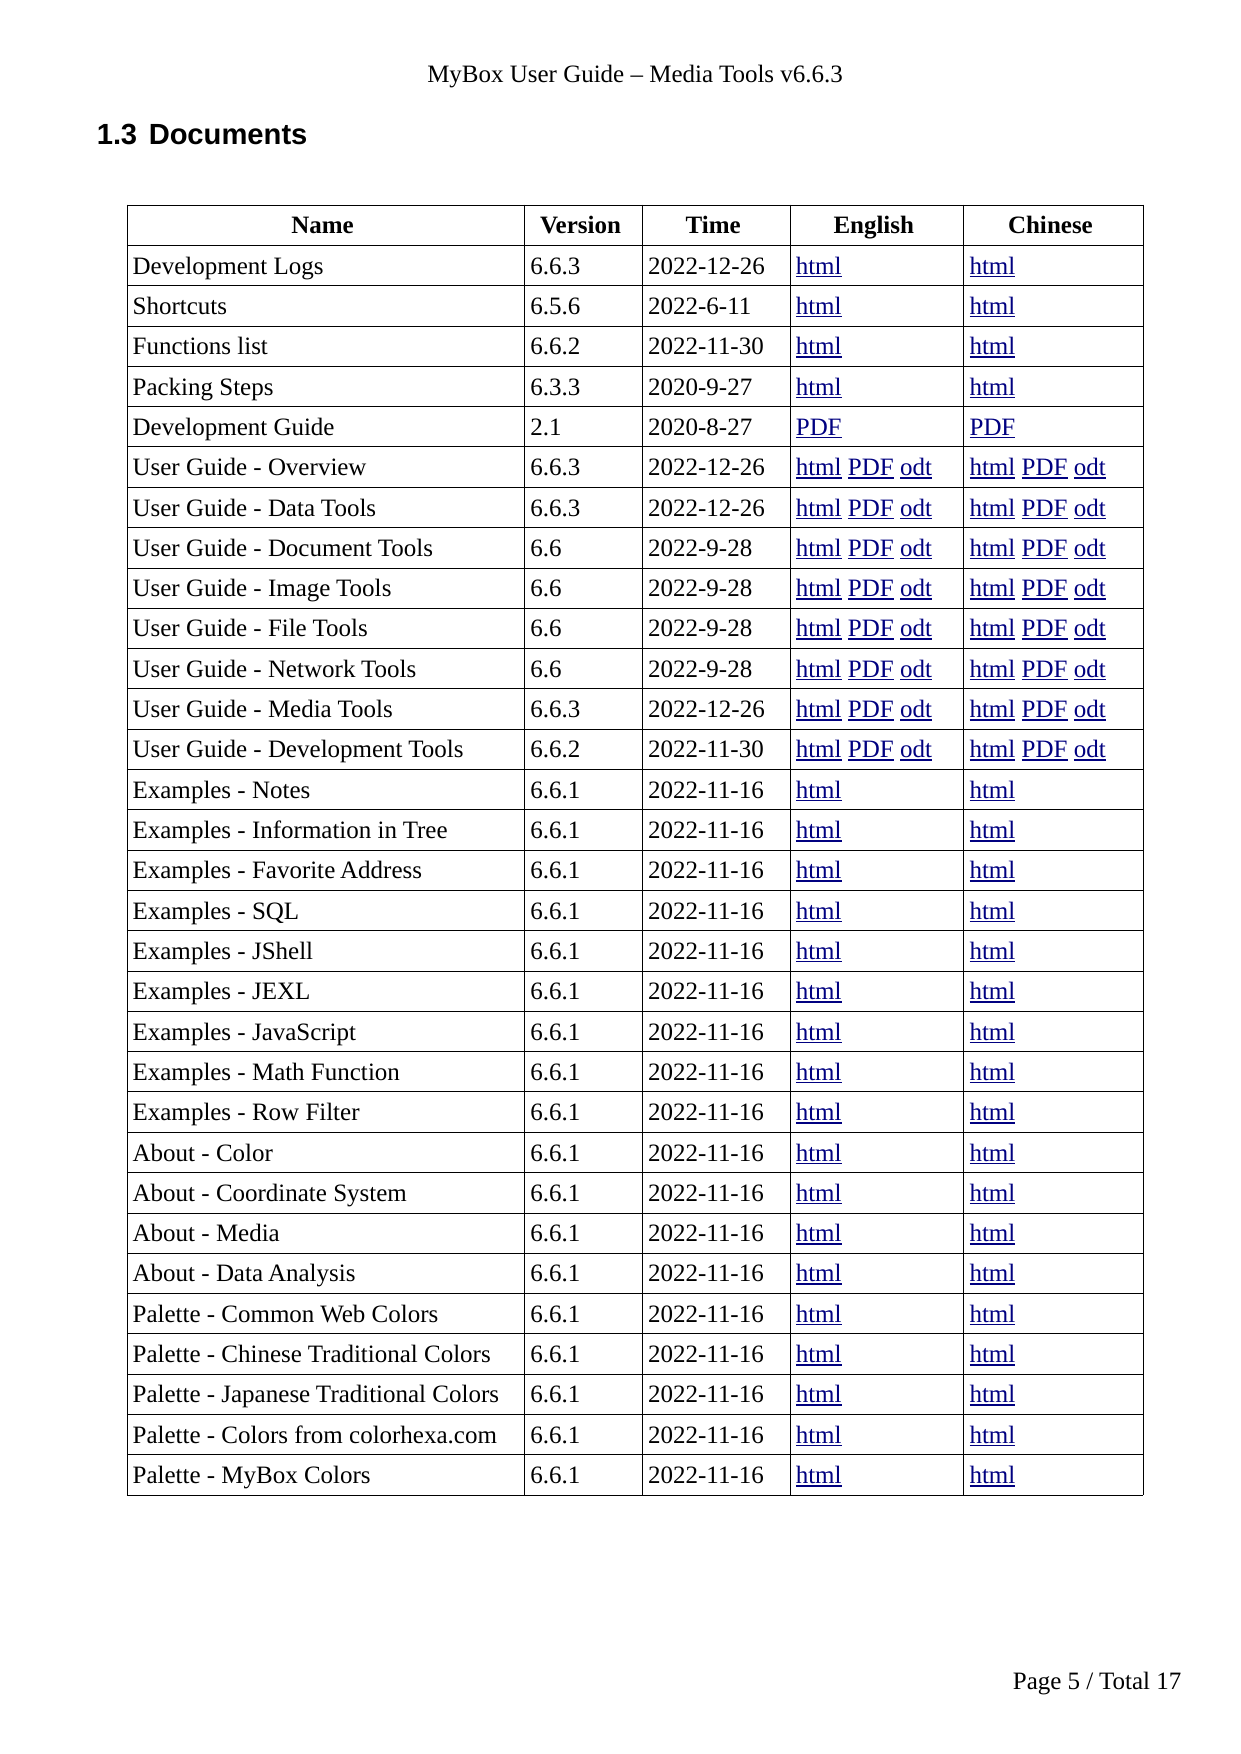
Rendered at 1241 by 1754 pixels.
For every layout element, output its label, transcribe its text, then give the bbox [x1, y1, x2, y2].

table_cell html [791, 1334, 963, 1374]
table_cell 2020-9-27 [643, 367, 790, 406]
table_cell html [964, 327, 1143, 366]
table_cell Examples - SQL [128, 891, 524, 930]
table_cell Palette - Common Web Colors [128, 1294, 524, 1333]
table_cell 2022-12-26 [643, 447, 790, 487]
table_cell Examples - Math Function [128, 1052, 524, 1091]
table_cell 2022-12-26 [643, 689, 790, 729]
table_cell html [791, 1294, 963, 1333]
table_cell 6.6.3 [525, 447, 642, 487]
table_cell User Guide - Image Tools [128, 569, 524, 608]
table_header Version [525, 206, 642, 245]
table_cell 6.6.2 [525, 730, 642, 769]
table_cell 2022-11-16 [643, 891, 790, 930]
table_cell 6.6 [525, 569, 642, 608]
table_cell Development Logs [128, 246, 524, 285]
table_cell 2022-11-16 [643, 1455, 790, 1494]
table_cell 6.6.1 [525, 1092, 642, 1132]
table_cell 2022-11-30 [643, 730, 790, 769]
table_cell html [964, 1334, 1143, 1374]
table_cell html [791, 770, 963, 809]
table_cell 6.6.1 [525, 1012, 642, 1051]
table_cell html PDF odt [964, 609, 1143, 648]
table_cell html [964, 851, 1143, 890]
table_cell Palette - Chinese Traditional Colors [128, 1334, 524, 1374]
table_cell About - Data Analysis [128, 1254, 524, 1293]
table_cell Palette - Japanese Traditional Colors [128, 1375, 524, 1414]
table_cell 2022-12-26 [643, 488, 790, 527]
table_cell Examples - Information in Tree [128, 810, 524, 849]
table_cell html [791, 1214, 963, 1253]
table_cell 2022-6-11 [643, 286, 790, 326]
table_cell PDF [964, 407, 1143, 446]
table_cell User Guide - Network Tools [128, 649, 524, 688]
table_cell 6.6 [525, 528, 642, 567]
table_cell html [964, 1415, 1143, 1454]
table_cell html [964, 246, 1143, 285]
table_header Chinese [964, 206, 1143, 245]
table_cell 6.6.1 [525, 1415, 642, 1454]
table_cell html PDF odt [964, 528, 1143, 567]
table_cell html [964, 1294, 1143, 1333]
table_cell 2022-11-16 [643, 1092, 790, 1132]
table_cell 6.3.3 [525, 367, 642, 406]
table_cell html [791, 851, 963, 890]
table_cell 2022-11-16 [643, 1254, 790, 1293]
table_cell 2022-11-16 [643, 1214, 790, 1253]
table_cell html [791, 1012, 963, 1051]
table_cell html [791, 1052, 963, 1091]
table_cell html [964, 770, 1143, 809]
table_cell html [964, 1092, 1143, 1132]
table_cell 2022-11-16 [643, 1334, 790, 1374]
table_cell 6.6.1 [525, 1133, 642, 1172]
table_cell 6.6.1 [525, 1375, 642, 1414]
table_cell User Guide - Overview [128, 447, 524, 487]
table_cell 6.6.1 [525, 851, 642, 890]
table_cell 2022-11-16 [643, 972, 790, 1011]
table_cell Examples - JEXL [128, 972, 524, 1011]
table_cell html [791, 1133, 963, 1172]
table_cell 6.6.3 [525, 488, 642, 527]
table_cell html [964, 972, 1143, 1011]
table_cell 6.6.1 [525, 1334, 642, 1374]
table_cell 2022-11-16 [643, 770, 790, 809]
table_cell 6.6.3 [525, 689, 642, 729]
table_cell 2022-11-16 [643, 810, 790, 849]
table_cell html [964, 1254, 1143, 1293]
table_cell html [964, 1133, 1143, 1172]
table_cell Examples - Notes [128, 770, 524, 809]
table_cell html [964, 1375, 1143, 1414]
table_cell html [964, 286, 1143, 326]
table_cell 2022-11-16 [643, 1375, 790, 1414]
table_cell 6.6.1 [525, 770, 642, 809]
table_cell html [791, 891, 963, 930]
table_cell html [791, 286, 963, 326]
table_cell 2022-11-16 [643, 851, 790, 890]
table_cell 2022-9-28 [643, 528, 790, 567]
table_cell html [964, 1173, 1143, 1212]
table_cell About - Coordinate System [128, 1173, 524, 1212]
table_cell html PDF odt [964, 569, 1143, 608]
table_cell html [964, 891, 1143, 930]
table_cell 2022-11-16 [643, 1173, 790, 1212]
table_cell User Guide - Development Tools [128, 730, 524, 769]
table_cell html [964, 1455, 1143, 1494]
table_cell User Guide - Data Tools [128, 488, 524, 527]
table_cell User Guide - File Tools [128, 609, 524, 648]
table_cell 2.1 [525, 407, 642, 446]
table_cell html [964, 367, 1143, 406]
table_cell 6.6.1 [525, 1254, 642, 1293]
table_cell 2022-11-16 [643, 1012, 790, 1051]
table_cell html [791, 327, 963, 366]
table_cell User Guide - Media Tools [128, 689, 524, 729]
table_cell 6.6.2 [525, 327, 642, 366]
table_cell Examples - JShell [128, 931, 524, 971]
table_cell 6.6.1 [525, 1173, 642, 1212]
table_cell 6.5.6 [525, 286, 642, 326]
table_cell 2020-8-27 [643, 407, 790, 446]
table_cell 6.6.1 [525, 891, 642, 930]
table_cell html PDF odt [791, 528, 963, 567]
table_cell html [791, 1254, 963, 1293]
table_cell 6.6.3 [525, 246, 642, 285]
table_cell html PDF odt [791, 569, 963, 608]
table_cell 6.6.1 [525, 931, 642, 971]
table_cell About - Media [128, 1214, 524, 1253]
table_cell html [791, 1092, 963, 1132]
table_cell Palette - Colors from colorhexa.com [128, 1415, 524, 1454]
table_cell 6.6 [525, 609, 642, 648]
table_cell 2022-11-30 [643, 327, 790, 366]
table_cell 2022-11-16 [643, 1415, 790, 1454]
table_cell html [791, 1375, 963, 1414]
table_cell html PDF odt [964, 447, 1143, 487]
table_cell html PDF odt [791, 488, 963, 527]
table_cell html PDF odt [791, 447, 963, 487]
table_cell Shortcuts [128, 286, 524, 326]
table_cell 2022-9-28 [643, 609, 790, 648]
table_cell 6.6.1 [525, 1294, 642, 1333]
table_cell 2022-11-16 [643, 1133, 790, 1172]
table_cell 2022-11-16 [643, 1294, 790, 1333]
table_cell 6.6.1 [525, 1455, 642, 1494]
table_cell html [964, 1214, 1143, 1253]
table_cell 2022-11-16 [643, 1052, 790, 1091]
table_cell 2022-11-16 [643, 931, 790, 971]
table_cell html [791, 931, 963, 971]
table_cell html [964, 931, 1143, 971]
table_cell 6.6 [525, 649, 642, 688]
table_cell Packing Steps [128, 367, 524, 406]
table_cell html PDF odt [791, 730, 963, 769]
table_cell Examples - Favorite Address [128, 851, 524, 890]
table_cell html [791, 1173, 963, 1212]
table_cell Development Guide [128, 407, 524, 446]
subtitle Documents [88, 117, 1181, 151]
table_cell 2022-9-28 [643, 569, 790, 608]
table_cell html [791, 972, 963, 1011]
table_header English [791, 206, 963, 245]
table_cell html PDF odt [964, 649, 1143, 688]
table_cell html PDF odt [791, 689, 963, 729]
table_cell html [964, 810, 1143, 849]
table_cell html [791, 1455, 963, 1494]
table_cell 6.6.1 [525, 1052, 642, 1091]
table_cell html PDF odt [964, 488, 1143, 527]
table_cell html PDF odt [791, 609, 963, 648]
table_cell html [964, 1052, 1143, 1091]
table_cell 6.6.1 [525, 972, 642, 1011]
table_cell html [964, 1012, 1143, 1051]
table_cell html [791, 1415, 963, 1454]
table_cell About - Color [128, 1133, 524, 1172]
table_cell 2022-9-28 [643, 649, 790, 688]
table_cell User Guide - Document Tools [128, 528, 524, 567]
table_cell html PDF odt [791, 649, 963, 688]
table_cell 6.6.1 [525, 810, 642, 849]
table_cell 2022-12-26 [643, 246, 790, 285]
table_cell Functions list [128, 327, 524, 366]
table_cell 6.6.1 [525, 1214, 642, 1253]
table_header Time [643, 206, 790, 245]
table_cell Examples - Row Filter [128, 1092, 524, 1132]
table_cell PDF [791, 407, 963, 446]
table_cell html PDF odt [964, 730, 1143, 769]
table_header Name [128, 206, 524, 245]
table_cell html PDF odt [964, 689, 1143, 729]
table_cell html [791, 810, 963, 849]
table_cell Palette - MyBox Colors [128, 1455, 524, 1494]
table_cell Examples - JavaScript [128, 1012, 524, 1051]
table_cell html [791, 246, 963, 285]
table_cell html [791, 367, 963, 406]
